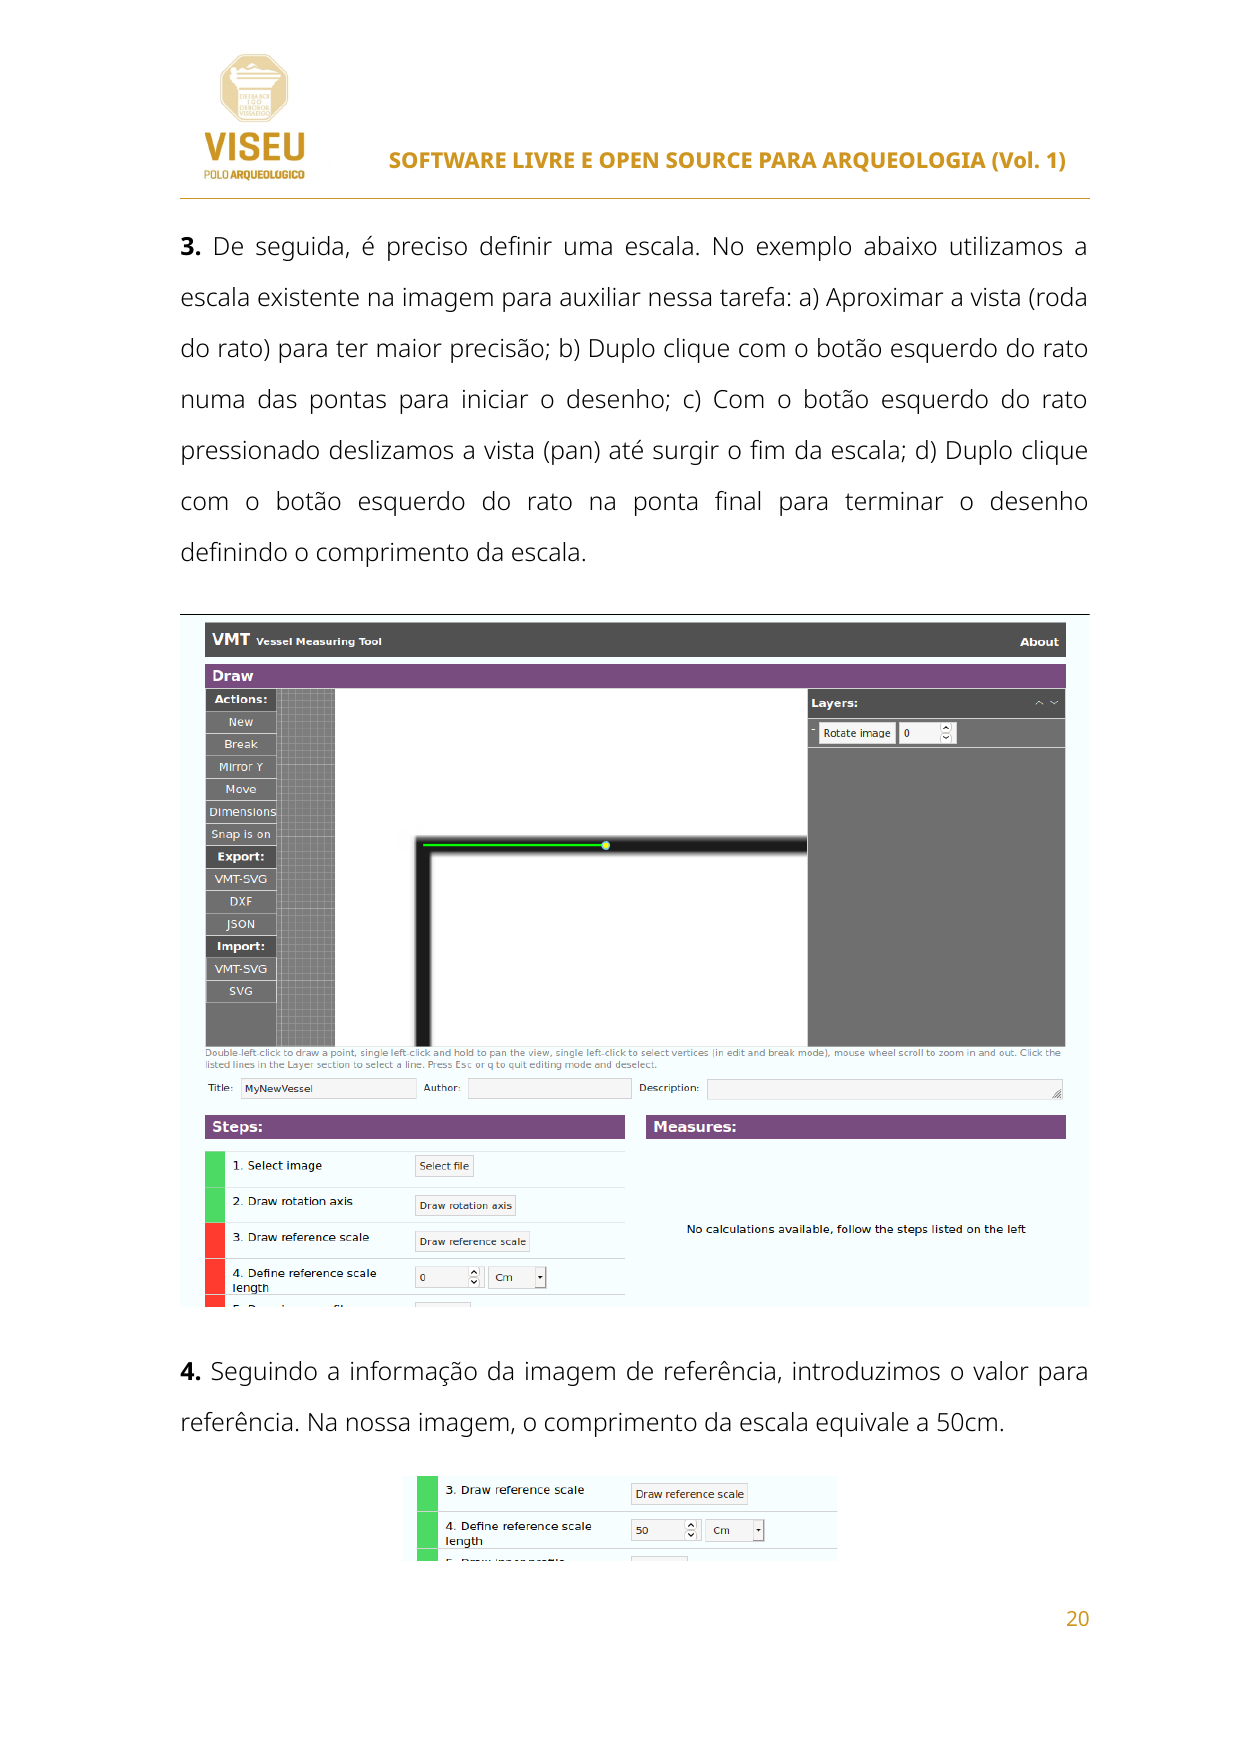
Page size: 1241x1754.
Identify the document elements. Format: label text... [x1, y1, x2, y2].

text 3. De seguida, é preciso definir uma escala. No exemplo abaixo utilizamos a escala existente na imagem para auxiliar nessa tarefa: a) Aproximar a vista (roda do rato) para ter maior precisão; b) Duplo clique com o botão esquerdo do rato numa das pontas para iniciar o desenho; c) Com o botão esquerdo do rato pressionado deslizamos a vista (pan) até surgir o fim da escala; d) Duplo clique com o botão esquerdo do rato na ponta final para terminar o desenho definindo o comprimento da escala. [180, 228, 1090, 568]
text 4. Seguindo a informação da imagem de referência, introduzimos o valor para referência. Na nossa imagem, o comprimento da escala equivale a 50cm. [180, 1353, 1090, 1438]
picture [180, 614, 1090, 1307]
